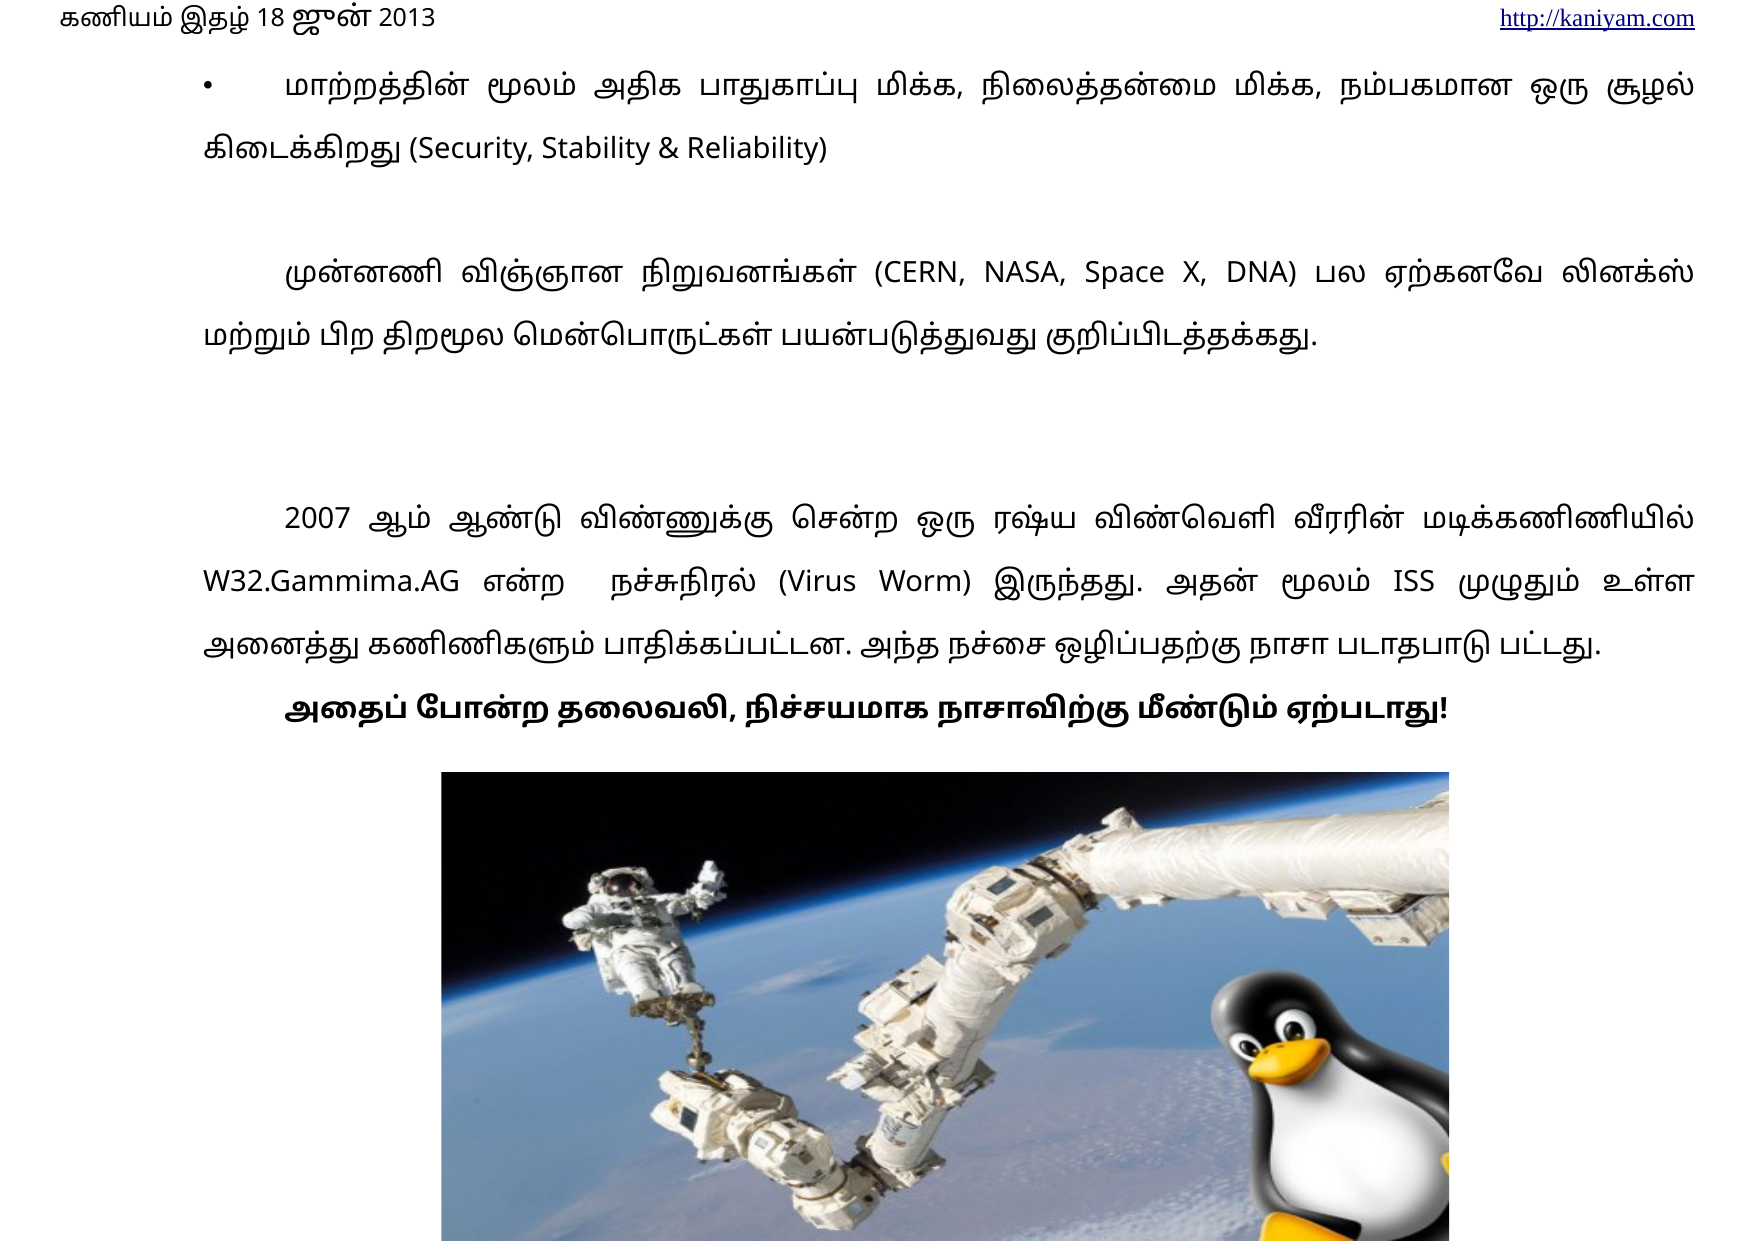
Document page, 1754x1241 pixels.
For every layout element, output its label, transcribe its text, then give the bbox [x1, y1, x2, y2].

picture [441, 772, 1450, 1241]
list மாற்றத்தின் மூலம் அதிக பாதுகாப்பு மிக்க, நிலைத்தன்மை மிக்க, நம்பகமான ஒரு சூழல் கிடைக்கிறது (Security, Stability & Reliability) [203, 64, 1695, 170]
text முன்னணி விஞ்ஞான நிறுவனங்கள் (CERN, NASA, Space X, DNA) பல ஏற்கனவே லினக்ஸ் மற்றும் பிற திறமூல மென்பொருட்கள் பயன்படுத்துவது குறிப்பிடத்தக்கது. [203, 251, 1695, 357]
list 2007 ஆம் ஆண்டு விண்ணுக்கு சென்ற ஒரு ரஷ்ய விண்வெளி வீரரின் மடிக்கணிணியில் W32.Gammima.AG என்ற நச்சுநிரல் (Virus Worm) இருந்தது. அதன் மூலம் ISS முழுதும் உள்ள அனைத்து கணிணிகளும் பாதிக்கப்பட்டன. அந்த நச்சை ஒழிப்பதற்கு நாசா படாதபாடு பட்டது. [203, 497, 1695, 666]
list அதைப் போன்ற தலைவலி, நிச்சயமாக நாசாவிற்கு மீண்டும் ஏற்படாது! [203, 687, 1695, 730]
